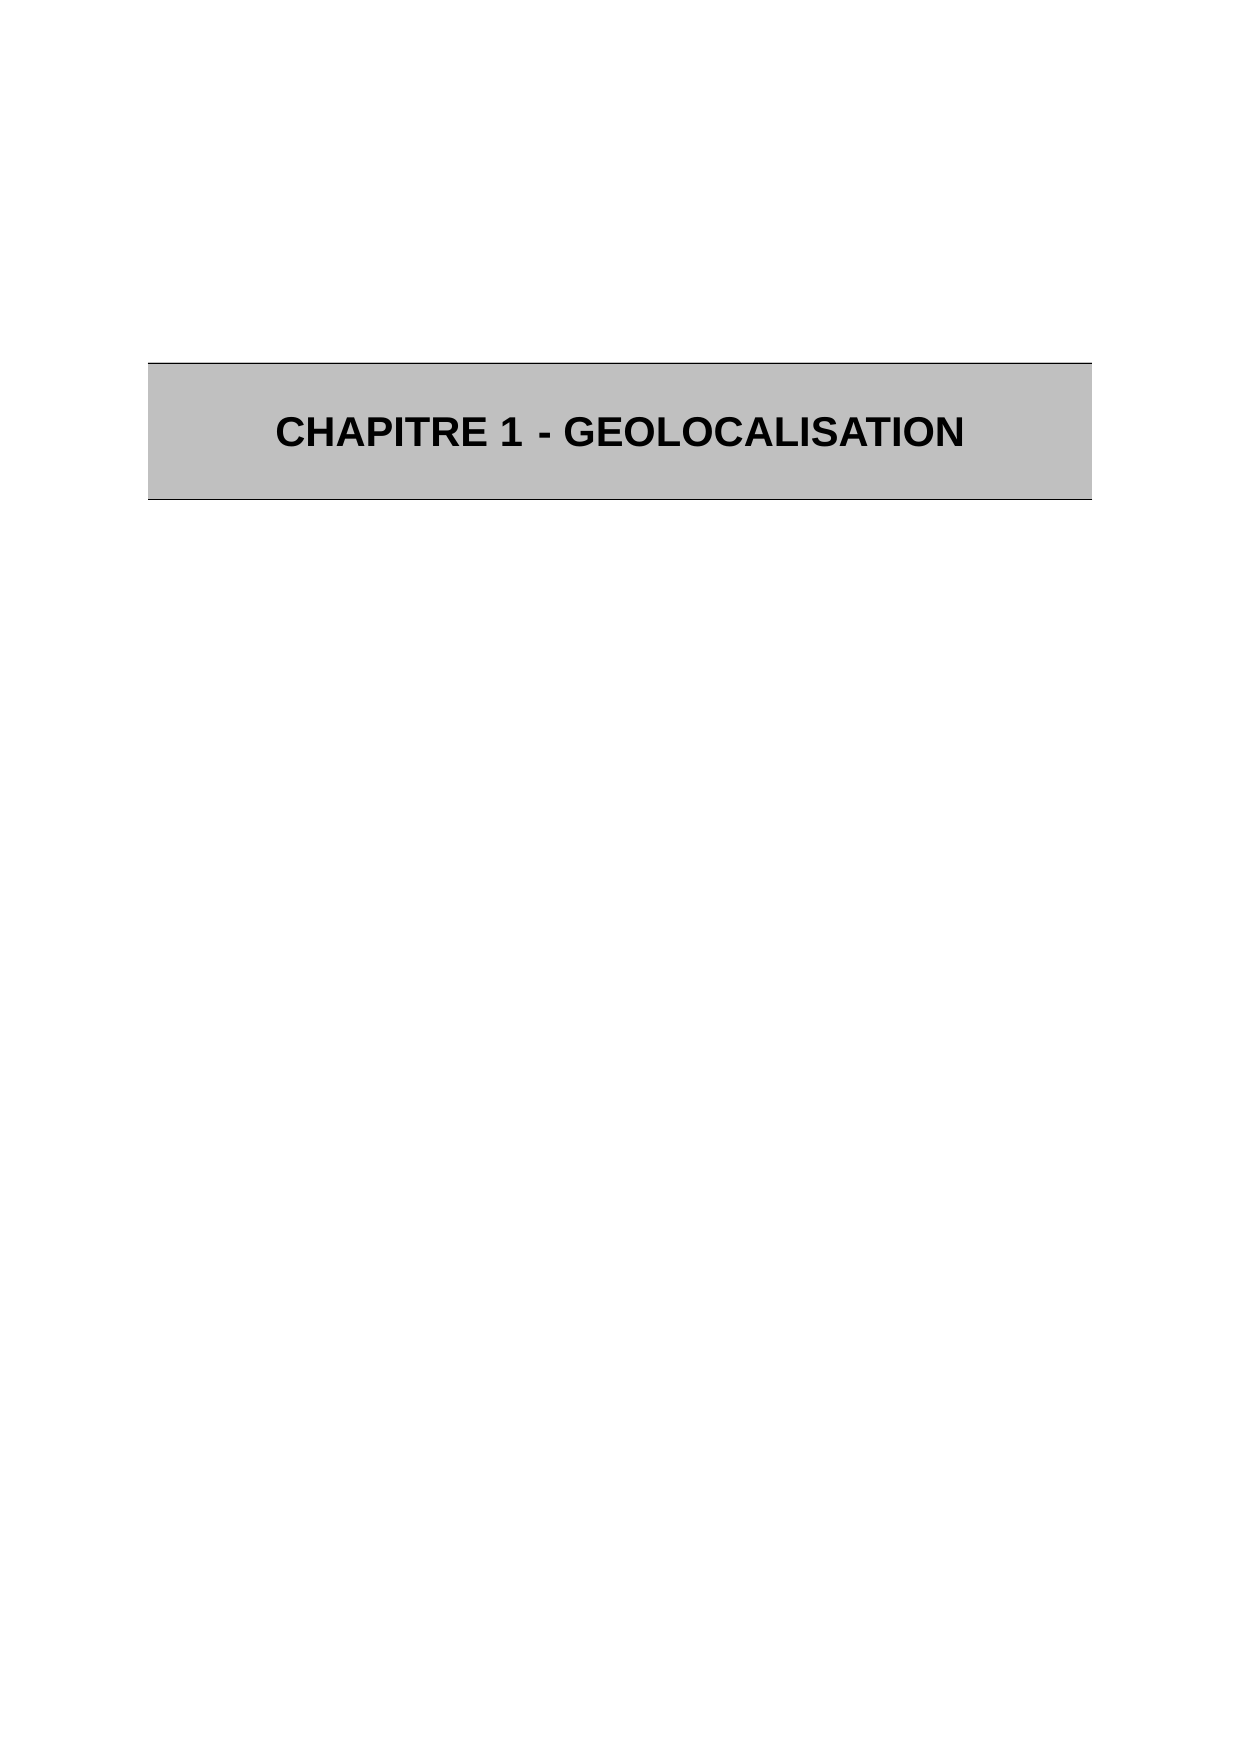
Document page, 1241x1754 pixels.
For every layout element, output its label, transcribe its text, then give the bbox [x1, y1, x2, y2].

subtitle - GEOLOCALISATION [148, 364, 1092, 499]
